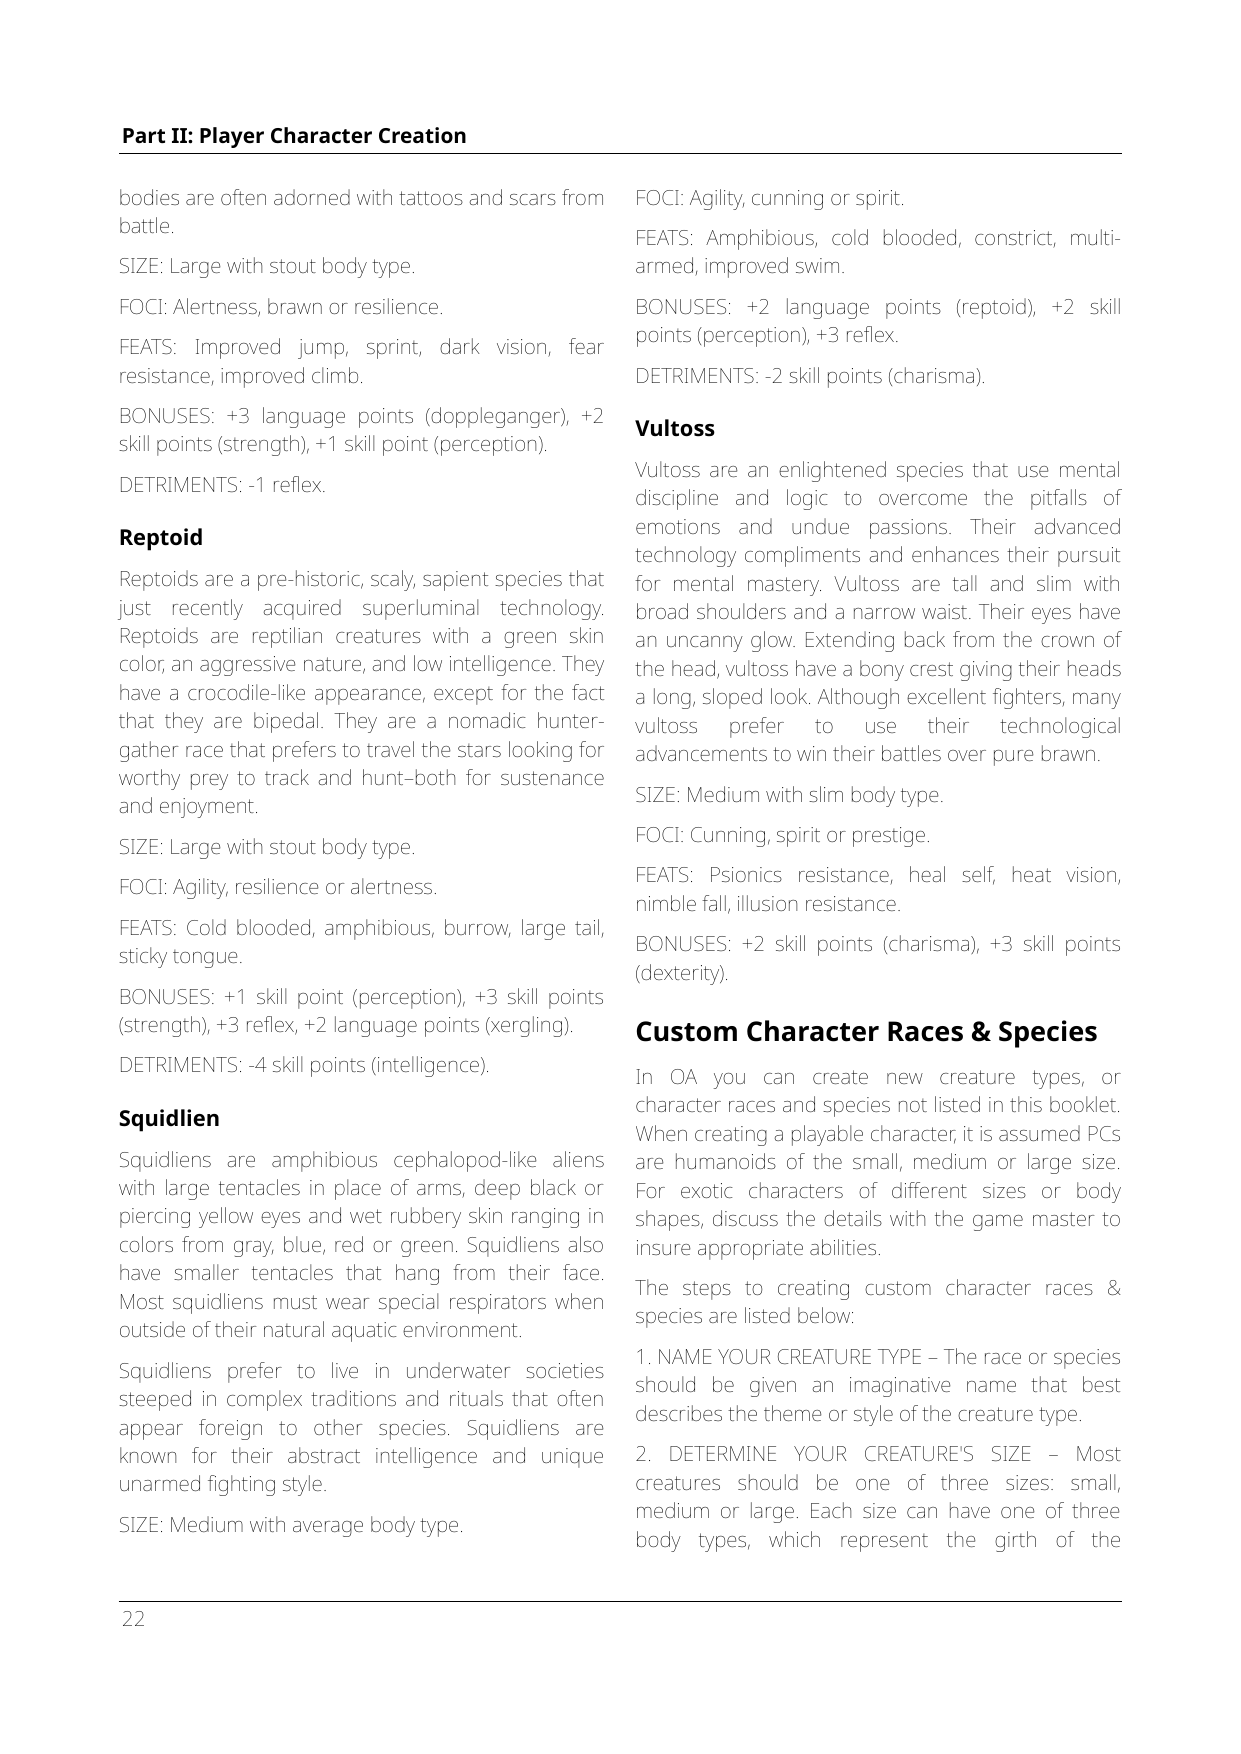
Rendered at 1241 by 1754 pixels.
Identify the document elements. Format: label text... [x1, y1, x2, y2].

text SIZE: Large with stout body type. [118, 832, 605, 861]
text DETRIMENTS: -2 skill points (charisma). [635, 361, 1122, 389]
text Squidliens are amphibious cephalopod-like aliens with large tentacles in place of arms, deep black or piercing yellow eyes and wet rubbery skin ranging in colors from gray, blue, red or green. Squidliens also have smaller tentacles that hang from their face. Most squidliens must wear special respirators when outside of their natural aquatic environment. [118, 1145, 605, 1344]
text Reptoid [118, 522, 605, 552]
text FEATS: Improved jump, sprint, dark vision, fear resistance, improved climb. [118, 332, 605, 389]
text DETRIMENTS: -1 reflex. [118, 470, 605, 498]
text DETRIMENTS: -4 skill points (intelligence). [118, 1051, 605, 1079]
text Reptoids are a pre-historic, scaly, sapient species that just recently acquired superluminal technology. Reptoids are reptilian creatures with a green skin color, an aggressive nature, and low intelligence. They have a crocodile-like appearance, except for the fact that they are bipedal. They are a nomadic hunter-gather race that prefers to travel the stars looking for worthy prey to track and hunt–both for sustenance and enjoyment. [118, 564, 605, 820]
text BONUSES: +2 skill points (charisma), +3 skill points (dexterity). [635, 929, 1122, 986]
text FOCI: Agility, cunning or spirit. [635, 183, 1122, 211]
text BONUSES: +3 language points (doppleganger), +2 skill points (strength), +1 skill point (perception). [118, 401, 605, 458]
text FEATS: Psionics resistance, heal self, heat vision, nimble fall, illusion resistance. [635, 861, 1122, 917]
subtitle Custom Character Races & Species [635, 1013, 1122, 1050]
text bodies are often adorned with tattoos and scars from battle. [118, 183, 605, 239]
text SIZE: Medium with slim body type. [635, 780, 1122, 808]
text Vultoss are an enlightened species that use mental discipline and logic to overcome the pitfalls of emotions and undue passions. Their advanced technology compliments and enhances their pursuit for mental mastery. Vultoss are tall and slim with broad shoulders and a narrow waist. Their eyes have an uncanny glow. Extending back from the crown of the head, vultoss have a bony crest giving their heads a long, sloped look. Although excellent fighters, many vultoss prefer to use their technological advancements to win their battles over pure brawn. [635, 455, 1122, 768]
text Vultoss [635, 413, 1122, 443]
text BONUSES: +1 skill point (perception), +3 skill points (strength), +3 reflex, +2 language points (xergling). [118, 982, 605, 1039]
text 2. DETERMINE YOUR CREATURE'S SIZE – Most creatures should be one of three sizes: small, medium or large. Each size can have one of three body types, which represent the girth of the character: slim, average or stout. See page 21 for details on character sizes. [635, 1439, 1122, 1553]
text FEATS: Cold blooded, amphibious, burrow, large tail, sticky tongue. [118, 913, 605, 970]
text FOCI: Alertness, brawn or resilience. [118, 292, 605, 320]
text Squidlien [118, 1103, 605, 1133]
text SIZE: Large with stout body type. [118, 251, 605, 280]
text BONUSES: +2 language points (reptoid), +2 skill points (perception), +3 reflex. [635, 292, 1122, 349]
text The steps to creating custom character races & species are listed below: [635, 1273, 1122, 1330]
text Squidliens prefer to live in underwater societies steeped in complex traditions and rituals that often appear foreign to other species. Squidliens are known for their abstract intelligence and unique unarmed fighting style. [118, 1356, 605, 1498]
text FOCI: Cunning, spirit or prestige. [635, 820, 1122, 848]
text In OA you can create new creature types, or character races and species not listed in this booklet. When creating a playable character, it is assumed PCs are humanoids of the small, medium or large size. For exotic characters of different sizes or body shapes, discuss the details with the game master to insure appropriate abilities. [635, 1062, 1122, 1261]
text 1. NAME YOUR CREATURE TYPE – The race or species should be given an imaginative name that best describes the theme or style of the creature type. [635, 1342, 1122, 1427]
text FEATS: Amphibious, cold blooded, constrict, multi-armed, improved swim. [635, 223, 1122, 280]
text FOCI: Agility, resilience or alertness. [118, 872, 605, 901]
text SIZE: Medium with average body type. [118, 1510, 605, 1538]
